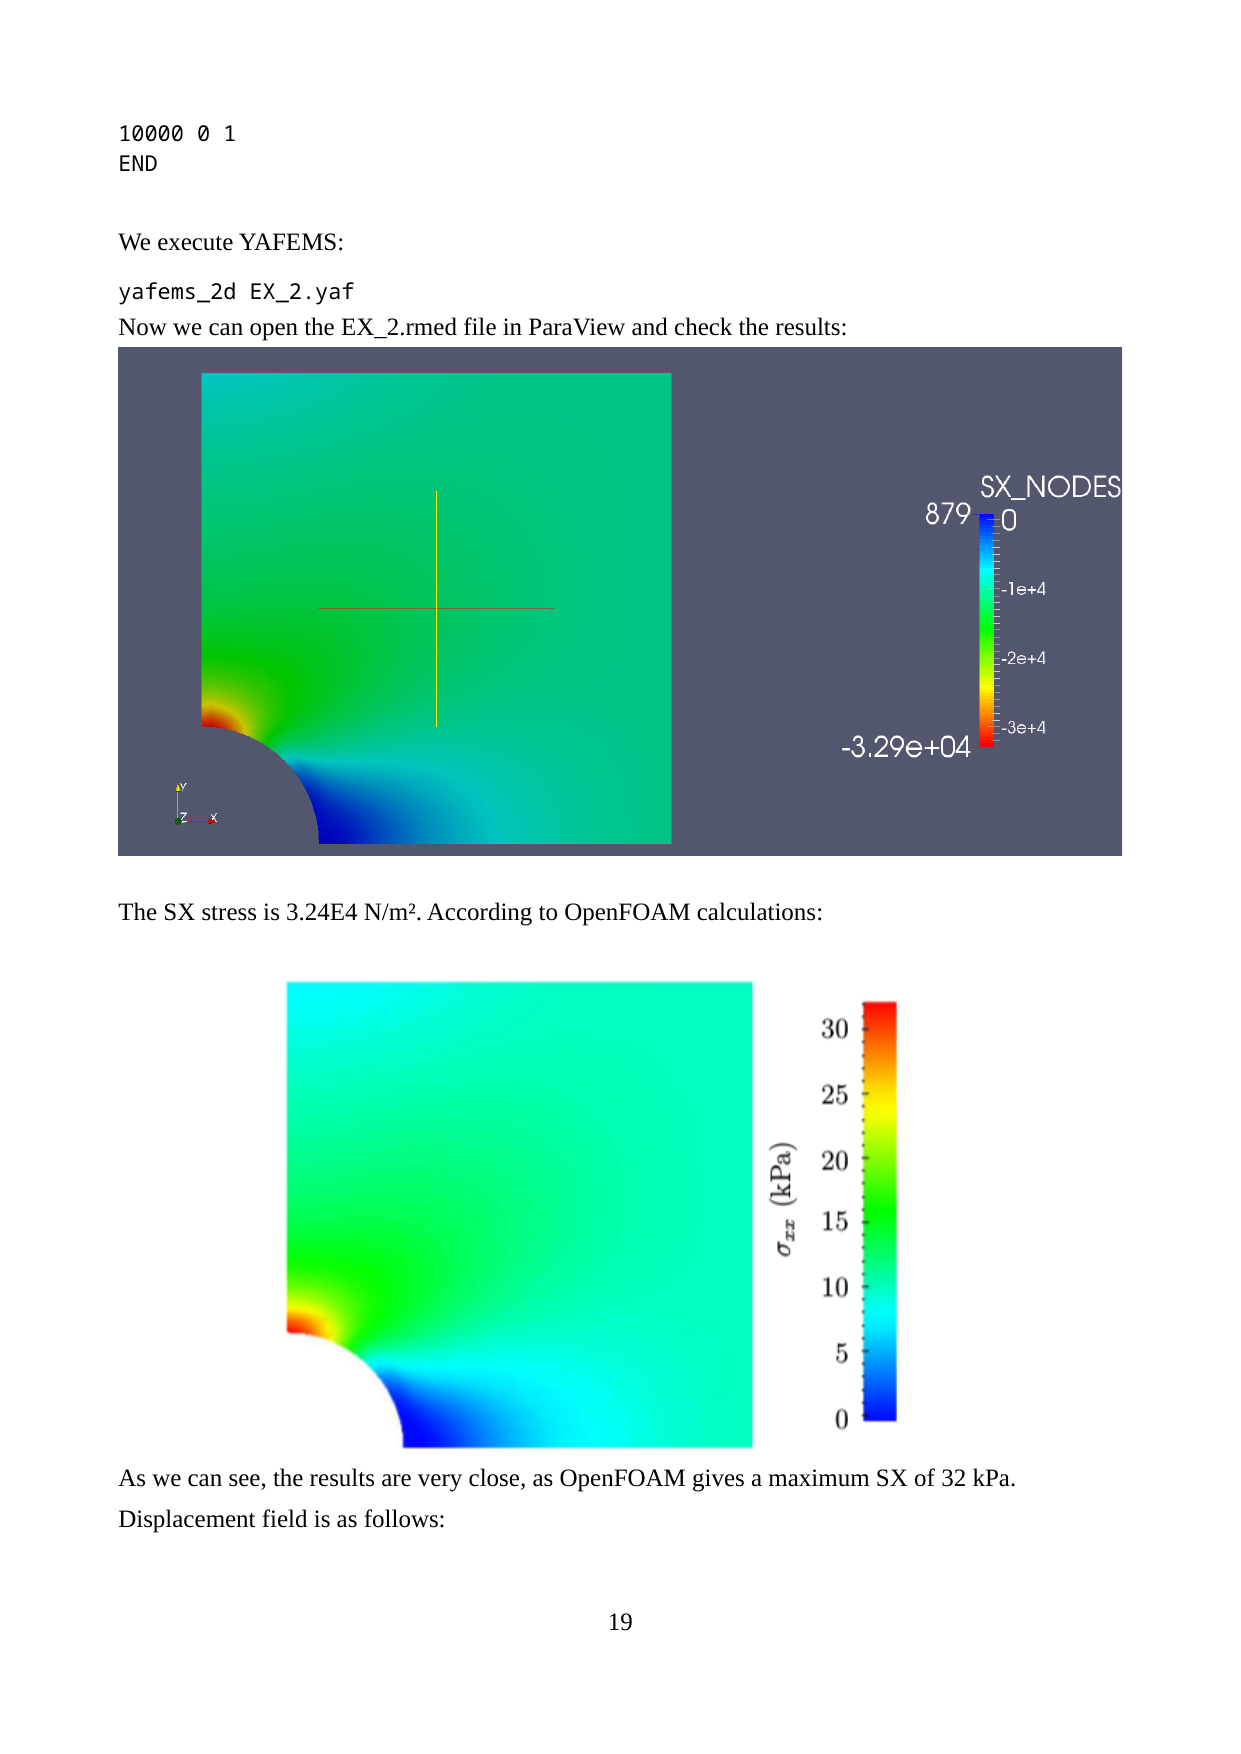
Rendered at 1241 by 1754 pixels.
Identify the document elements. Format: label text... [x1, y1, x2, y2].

text Displacement field is as follows: [118, 1504, 1122, 1533]
text As we can see, the results are very close, as OpenFOAM gives a maximum SX of 32 kPa. [118, 1463, 1122, 1492]
text 10000 0 1 [118, 118, 1122, 148]
picture [118, 973, 1123, 1463]
text The SX stress is 3.24E4 N/m². According to OpenFOAM calculations: [118, 897, 1122, 926]
text yafems_2d EX_2.yaf [118, 276, 1122, 306]
picture [118, 347, 1123, 856]
text We execute YAFEMS: [118, 227, 1122, 256]
text END [118, 148, 1122, 178]
text Now we can open the EX_2.rmed file in ParaView and check the results: [118, 312, 1122, 341]
